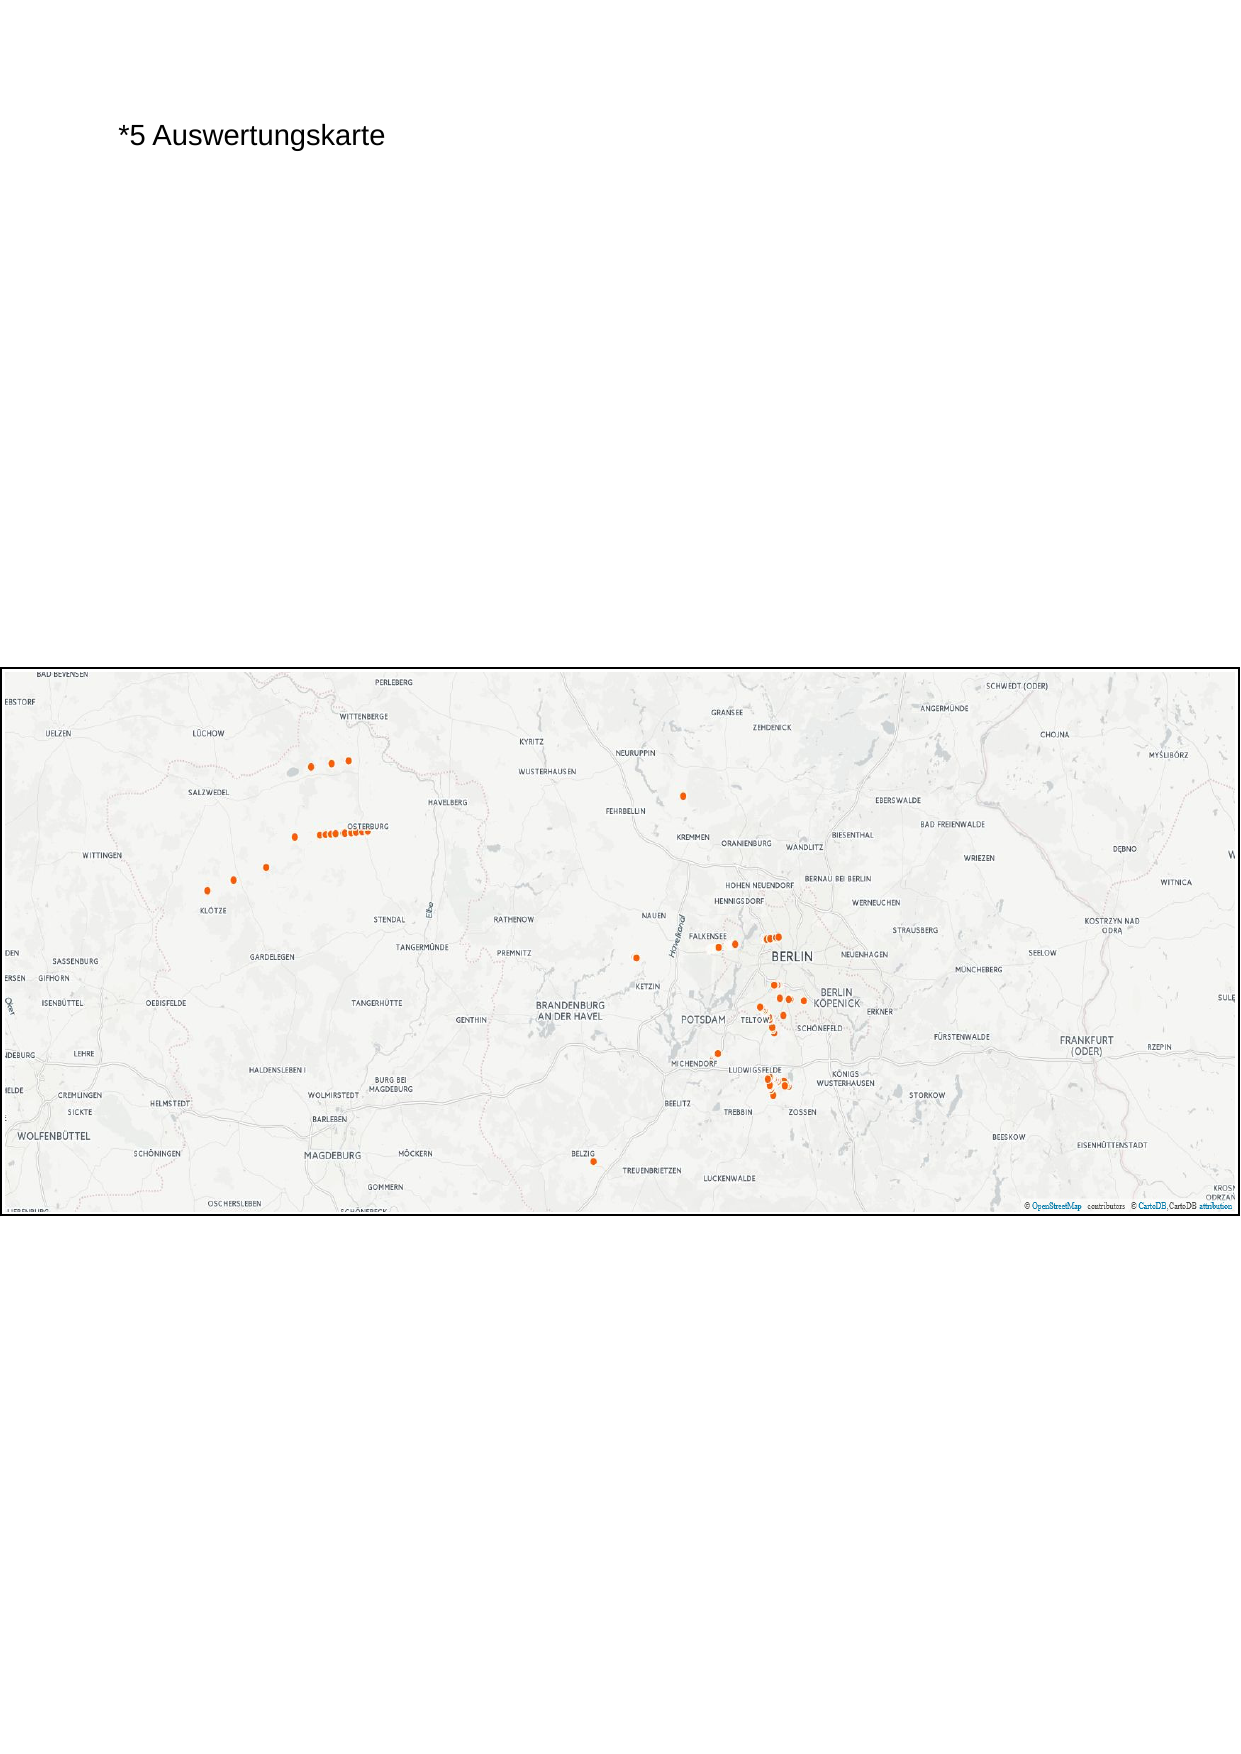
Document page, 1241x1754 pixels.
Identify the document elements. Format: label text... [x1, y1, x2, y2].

picture [5, 672, 1235, 1212]
text *5 Auswertungskarte [118, 118, 1152, 152]
